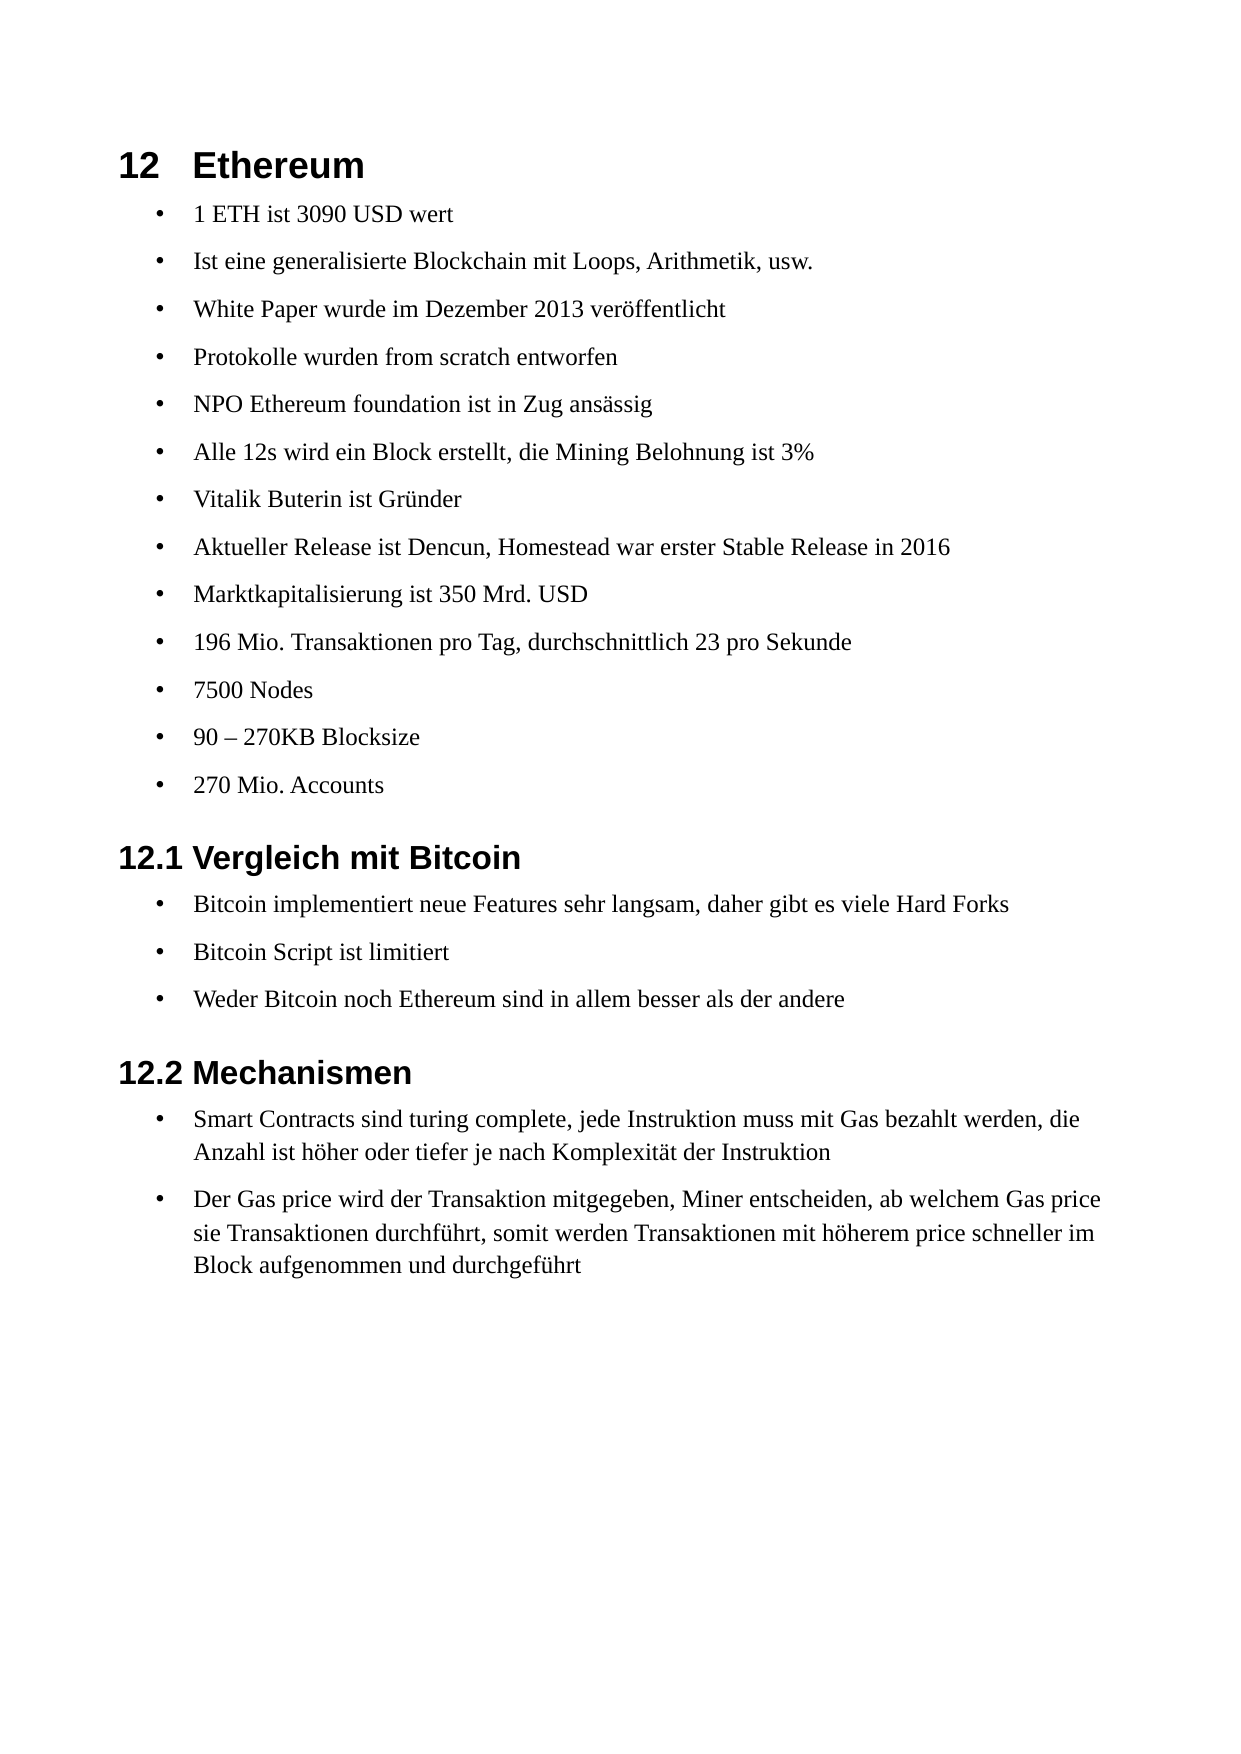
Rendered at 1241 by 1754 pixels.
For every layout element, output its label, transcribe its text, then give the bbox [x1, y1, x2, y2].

list 7500 Nodes [156, 675, 1122, 703]
list Smart Contracts sind turing complete, jede Instruktion muss mit Gas bezahlt werden, die Anzahl ist höher oder tiefer je nach Komplexität der Instruktion [156, 1104, 1122, 1166]
list Vitalik Buterin ist Gründer [156, 484, 1122, 513]
list Ist eine generalisierte Blockchain mit Loops, Arithmetik, usw. [156, 246, 1122, 275]
list Bitcoin Script ist limitiert [156, 937, 1122, 966]
list 1 ETH ist 3090 USD wert [156, 199, 1122, 227]
subtitle Vergleich mit Bitcoin [118, 838, 1122, 877]
list NPO Ethereum foundation ist in Zug ansässig [156, 389, 1122, 418]
list 196 Mio. Transaktionen pro Tag, durchschnittlich 23 pro Sekunde [156, 627, 1122, 656]
list Alle 12s wird ein Block erstellt, die Mining Belohnung ist 3% [156, 437, 1122, 466]
list White Paper wurde im Dezember 2013 veröffentlicht [156, 294, 1122, 323]
list Weder Bitcoin noch Ethereum sind in allem besser als der andere [156, 984, 1122, 1013]
list Protokolle wurden from scratch entworfen [156, 342, 1122, 370]
subtitle Mechanismen [118, 1053, 1122, 1091]
list Marktkapitalisierung ist 350 Mrd. USD [156, 579, 1122, 608]
list Der Gas price wird der Transaktion mitgegeben, Miner entscheiden, ab welchem Gas price sie Transaktionen durchführt, somit werden Transaktionen mit höherem price schneller im Block aufgenommen und durchgeführt [156, 1184, 1122, 1279]
list Aktueller Release ist Dencun, Homestead war erster Stable Release in 2016 [156, 532, 1122, 561]
list 90 – 270KB Blocksize [156, 722, 1122, 751]
list 270 Mio. Accounts [156, 770, 1122, 799]
list Bitcoin implementiert neue Features sehr langsam, daher gibt es viele Hard Forks [156, 889, 1122, 918]
subtitle Ethereum [118, 143, 1122, 186]
